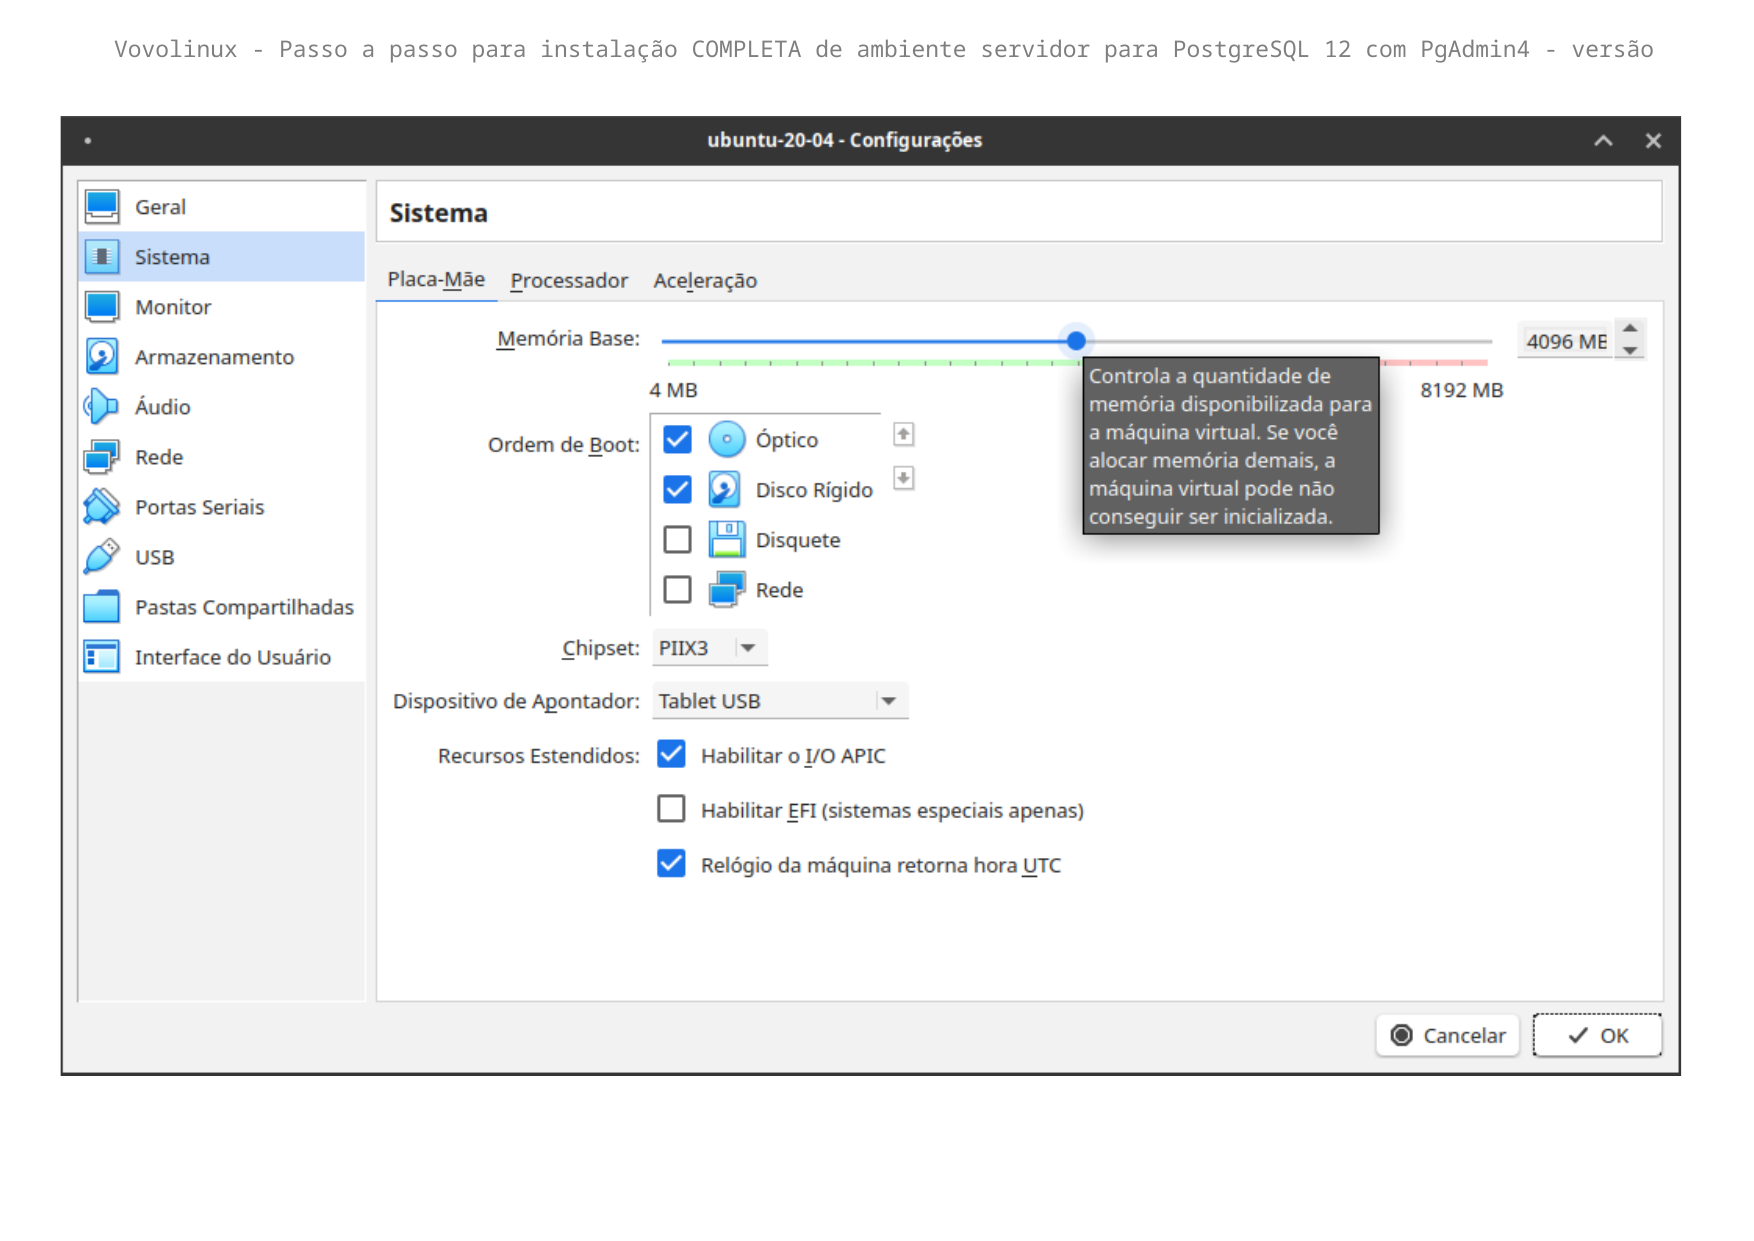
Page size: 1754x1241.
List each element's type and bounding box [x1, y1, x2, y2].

picture [60, 116, 1682, 1076]
